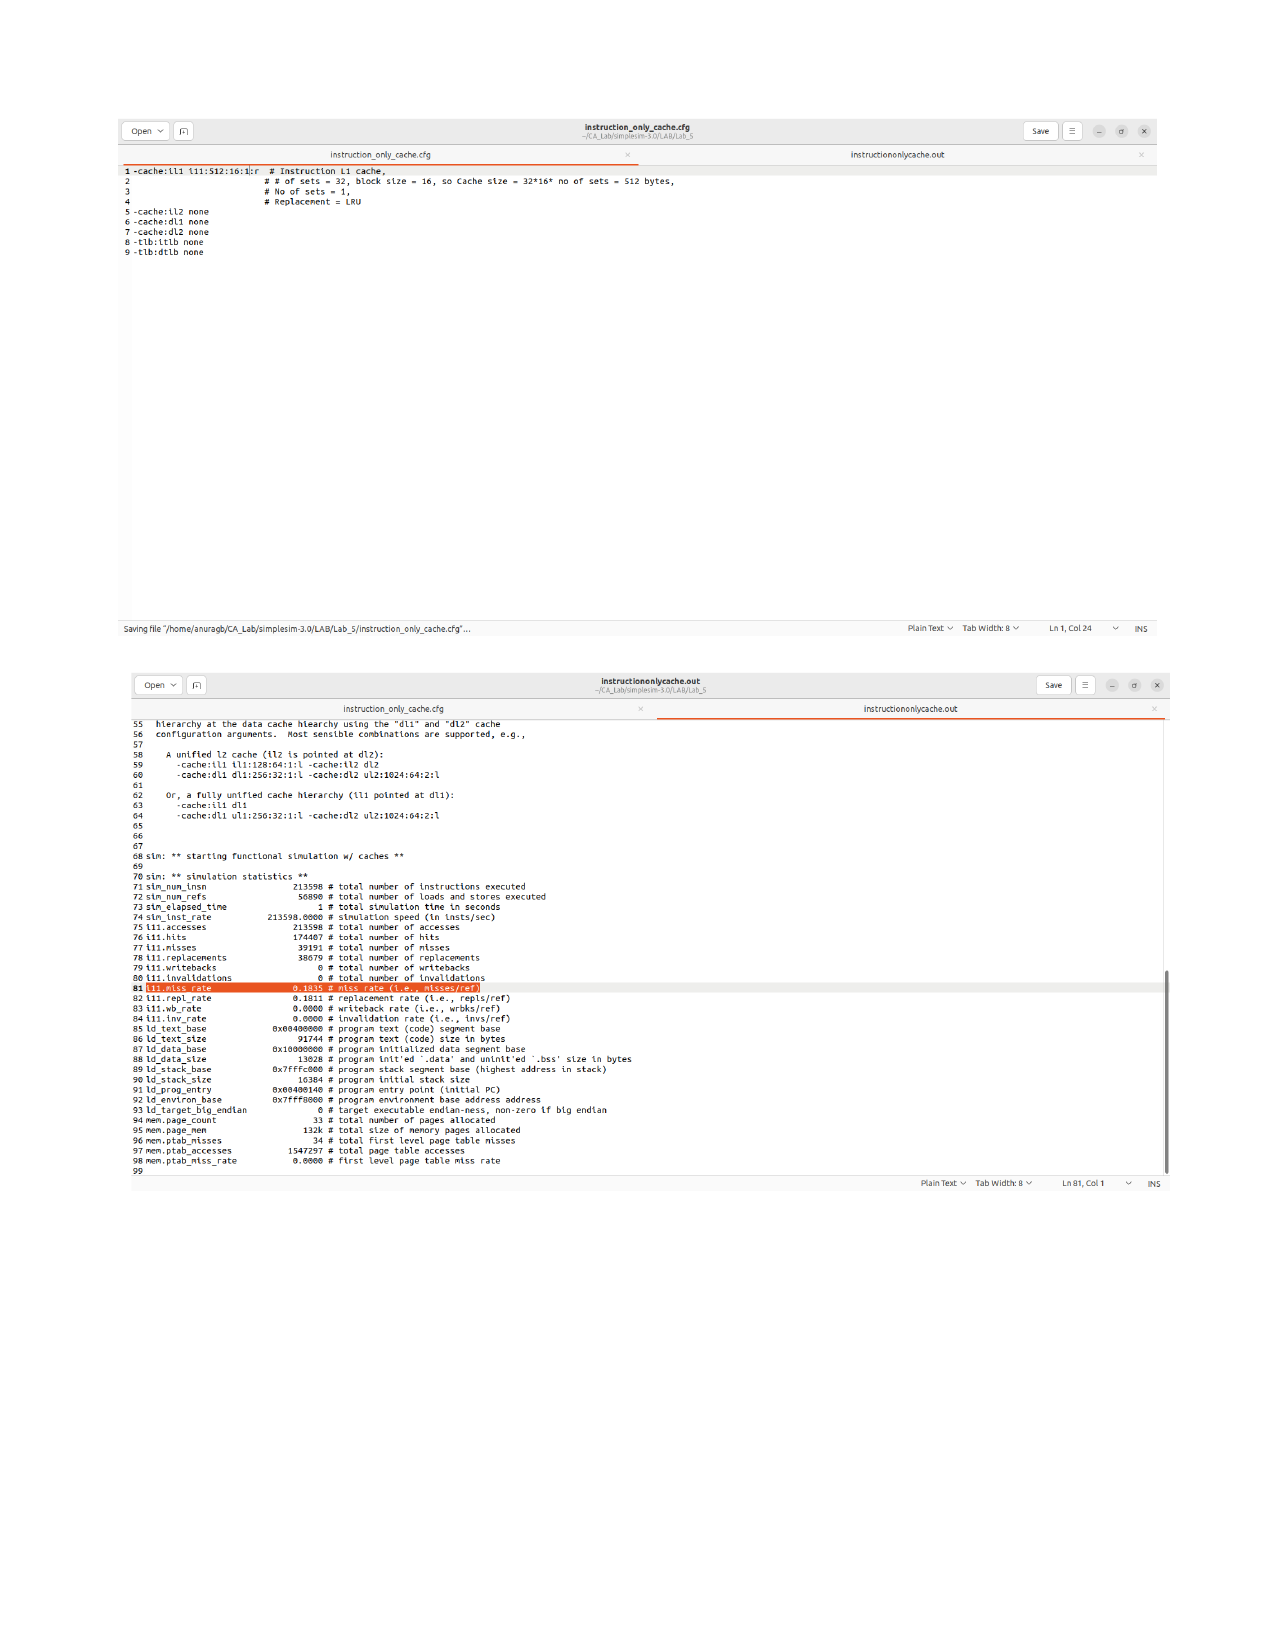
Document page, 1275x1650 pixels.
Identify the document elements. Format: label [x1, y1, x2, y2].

picture [131, 672, 1170, 1191]
picture [118, 118, 1157, 636]
